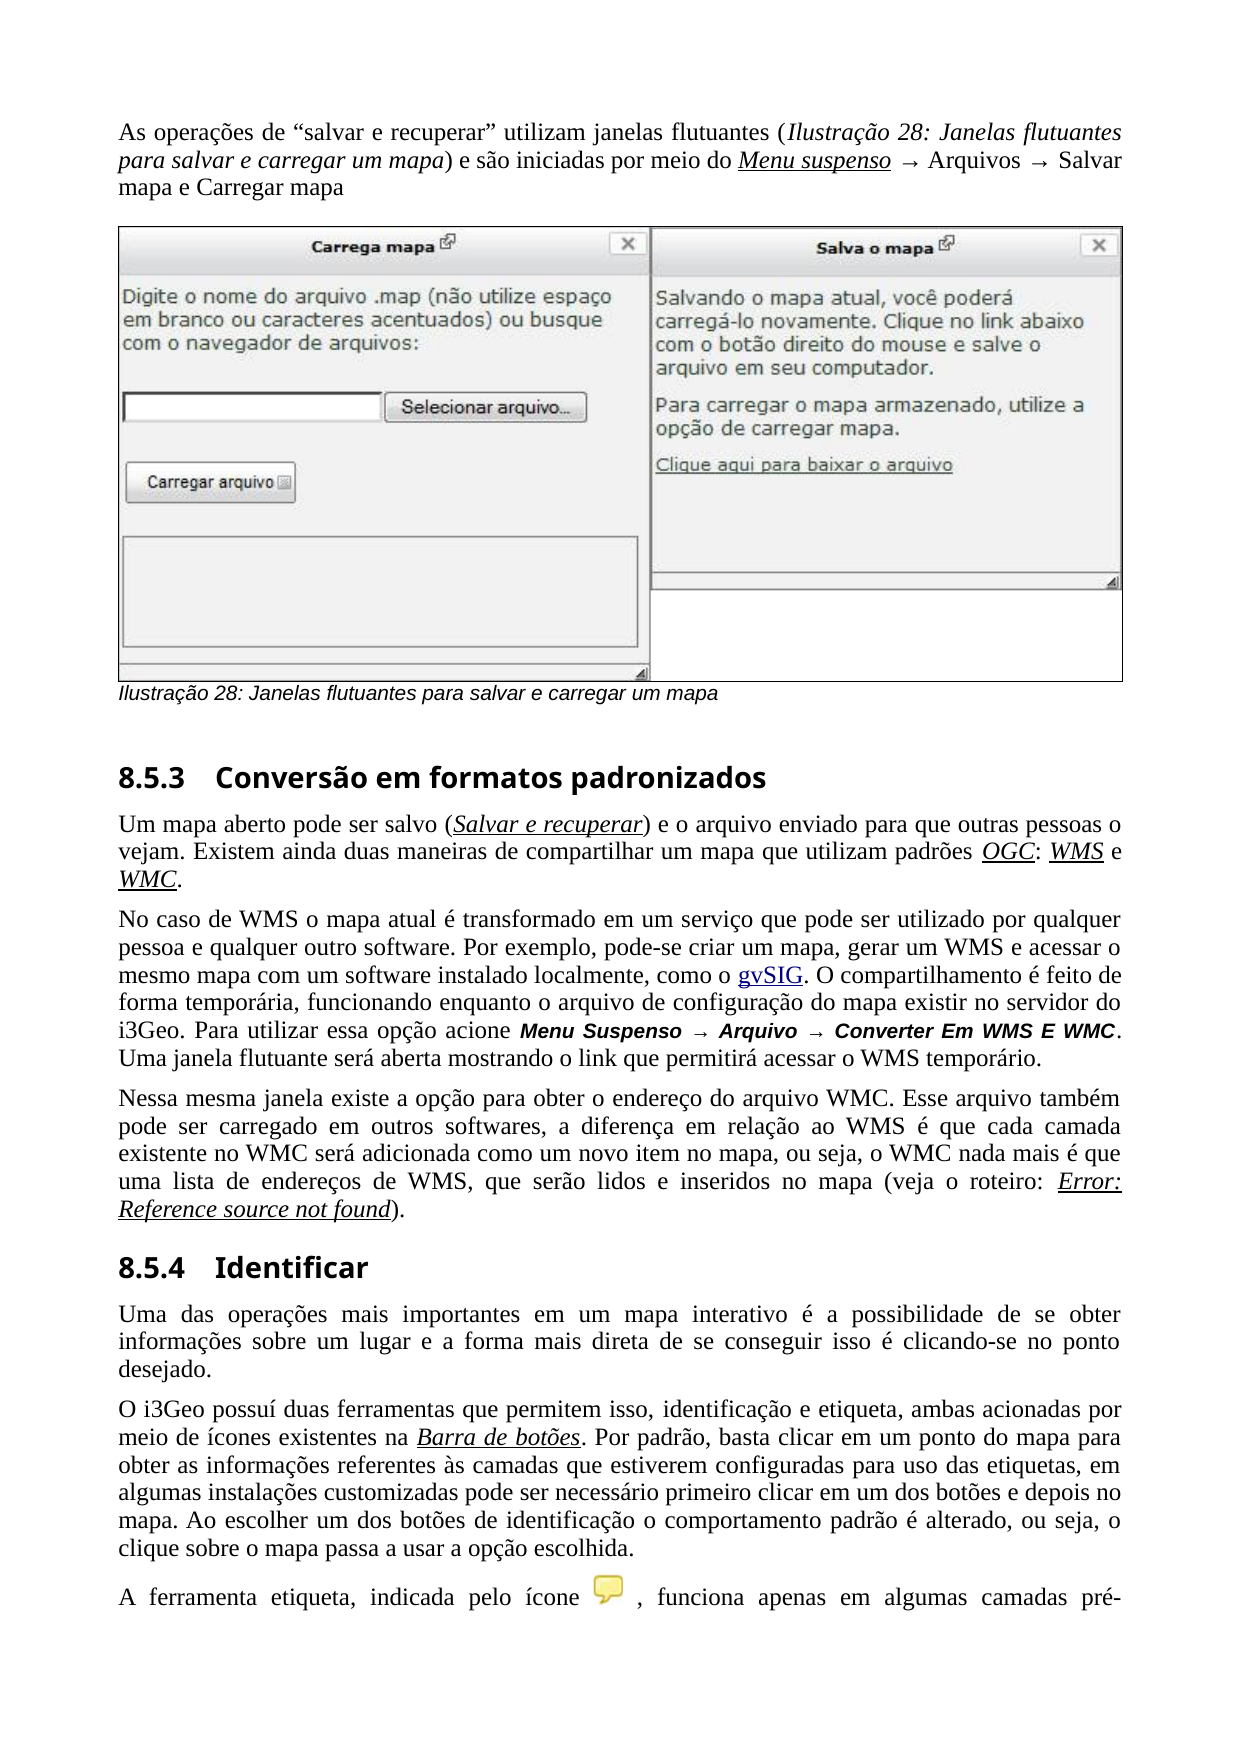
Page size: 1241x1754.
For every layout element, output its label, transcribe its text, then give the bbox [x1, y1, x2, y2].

text No caso de WMS o mapa atual é transformado em um serviço que pode ser utilizado por qualquer pessoa e qualquer outro software. Por exemplo, pode-se criar um mapa, gerar um WMS e acessar o mesmo mapa com um software instalado localmente, como o gvSIG. O compartilhamento é feito de forma temporária, funcionando enquanto o arquivo de configuração do mapa existir no servidor do i3Geo. Para utilizar essa opção acione Menu suspenso → Arquivo → Converter em WMS e WMC. Uma janela flutuante será aberta mostrando o link que permitirá acessar o WMS temporário. [118, 905, 1122, 1072]
picture [119, 227, 1122, 681]
subtitle Identificar [118, 1248, 1122, 1287]
text Nessa mesma janela existe a opção para obter o endereço do arquivo WMC. Esse arquivo também pode ser carregado em outros softwares, a diferença em relação ao WMS é que cada camada existente no WMC será adicionada como um novo item no mapa, ou seja, o WMC nada mais é que uma lista de endereços de WMS, que serão lidos e inseridos no mapa (veja o roteiro: Erro: Origem da referência não encontrada). [118, 1084, 1122, 1223]
text A ferramenta etiqueta, indicada pelo ícone , funciona apenas em algumas camadas pré- [118, 1574, 1122, 1611]
text Ilustração 28: Janelas flutuantes para salvar e carregar um mapa [118, 682, 1122, 705]
subtitle Conversão em formatos padronizados [118, 757, 1122, 797]
text Um mapa aberto pode ser salvo (Salvar e recuperar) e o arquivo enviado para que outras pessoas o vejam. Existem ainda duas maneiras de compartilhar um mapa que utilizam padrões OGC: WMS e WMC. [118, 810, 1122, 893]
picture [593, 1574, 623, 1606]
text As operações de “salvar e recuperar” utilizam janelas flutuantes (Ilustração 28: Janelas flutuantes para salvar e carregar um mapa) e são iniciadas por meio do Menu suspenso → Arquivos → Salvar mapa e Carregar mapa [118, 118, 1122, 201]
text O i3Geo possuí duas ferramentas que permitem isso, identificação e etiqueta, ambas acionadas por meio de ícones existentes na Barra de botões. Por padrão, basta clicar em um ponto do mapa para obter as informações referentes às camadas que estiverem configuradas para uso das etiquetas, em algumas instalações customizadas pode ser necessário primeiro clicar em um dos botões e depois no mapa. Ao escolher um dos botões de identificação o comportamento padrão é alterado, ou seja, o clique sobre o mapa passa a usar a opção escolhida. [118, 1395, 1122, 1562]
text Uma das operações mais importantes em um mapa interativo é a possibilidade de se obter informações sobre um lugar e a forma mais direta de se conseguir isso é clicando-se no ponto desejado. [118, 1300, 1122, 1383]
